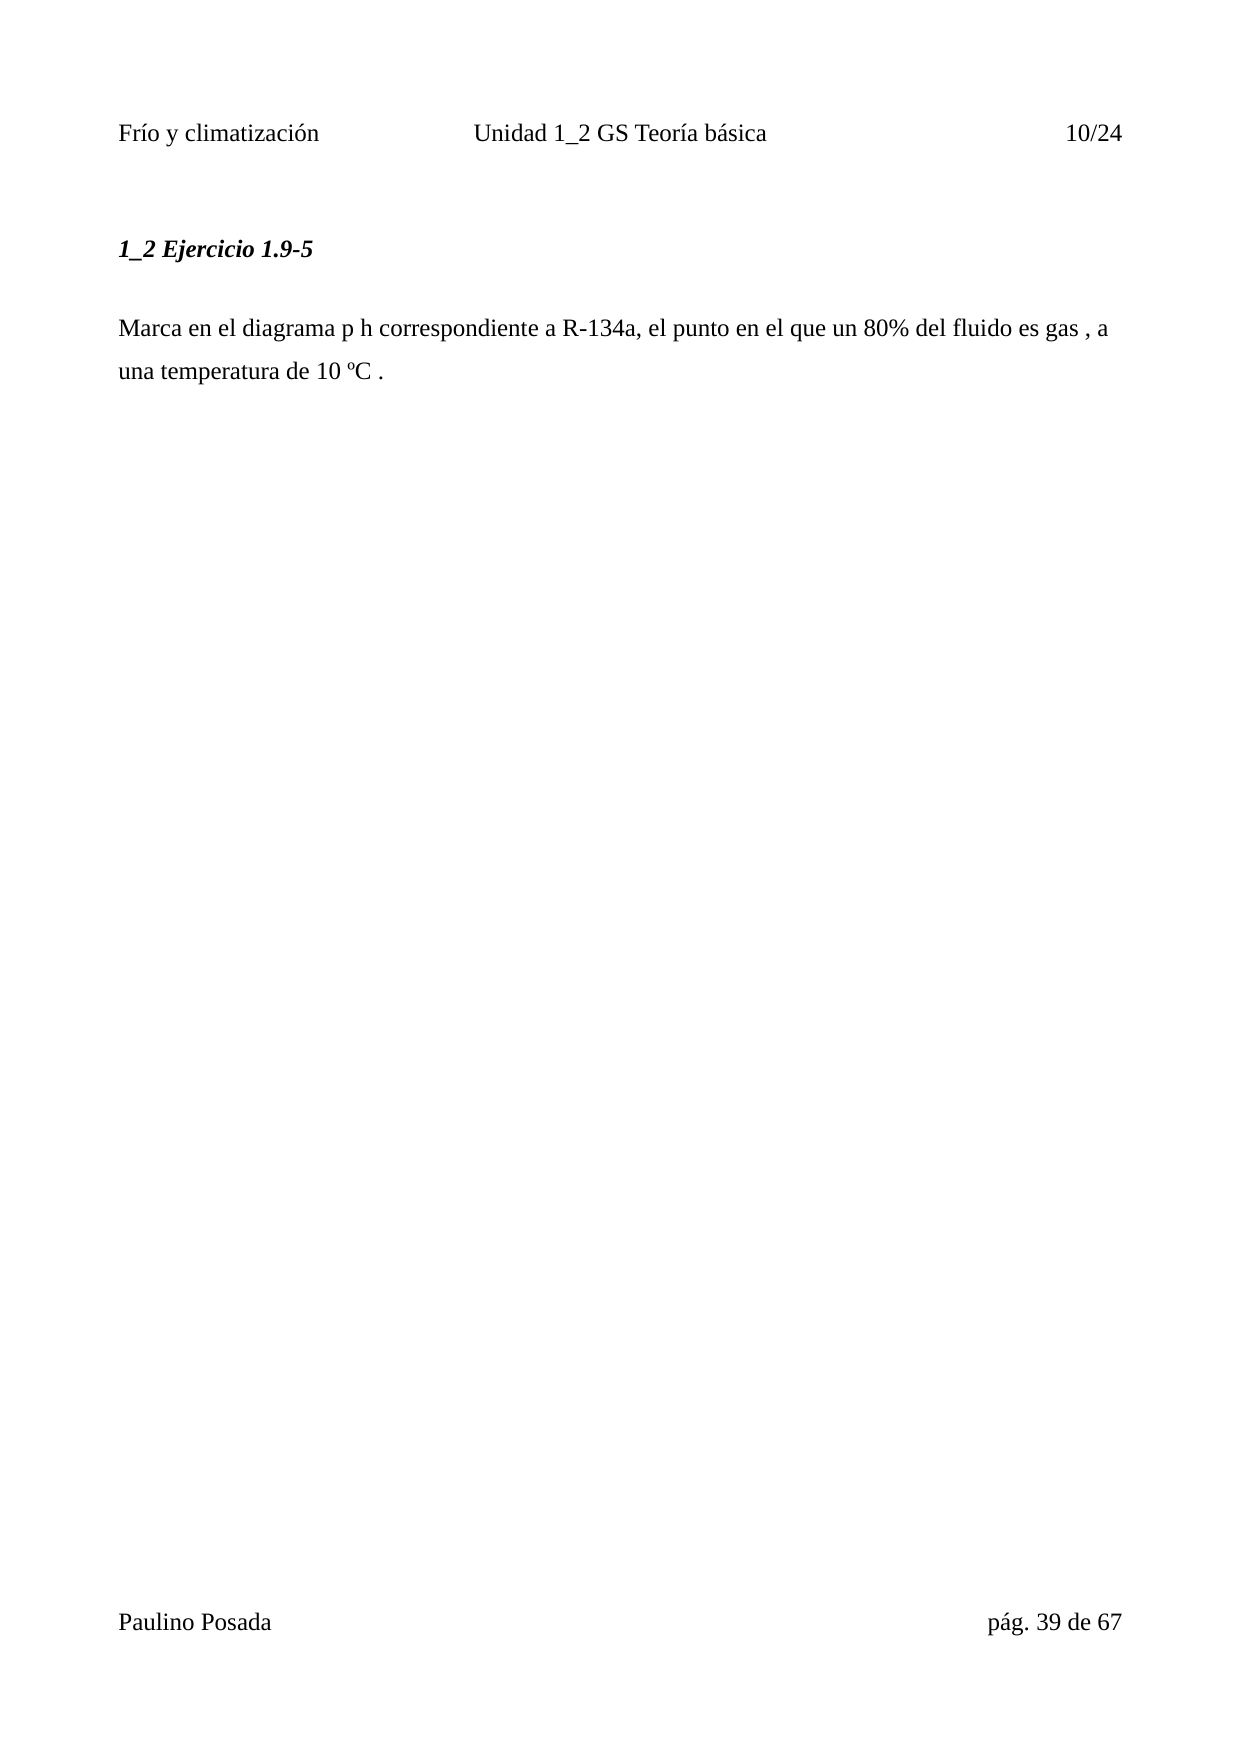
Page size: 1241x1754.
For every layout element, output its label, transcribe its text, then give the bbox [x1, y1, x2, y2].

text 1_2 Ejercicio 1.9-5 [118, 234, 1122, 263]
text Marca en el diagrama p h correspondiente a R-134a, el punto en el que un 80% del fluido es gas , a una temperatura de 10 ºC . [118, 313, 1122, 384]
